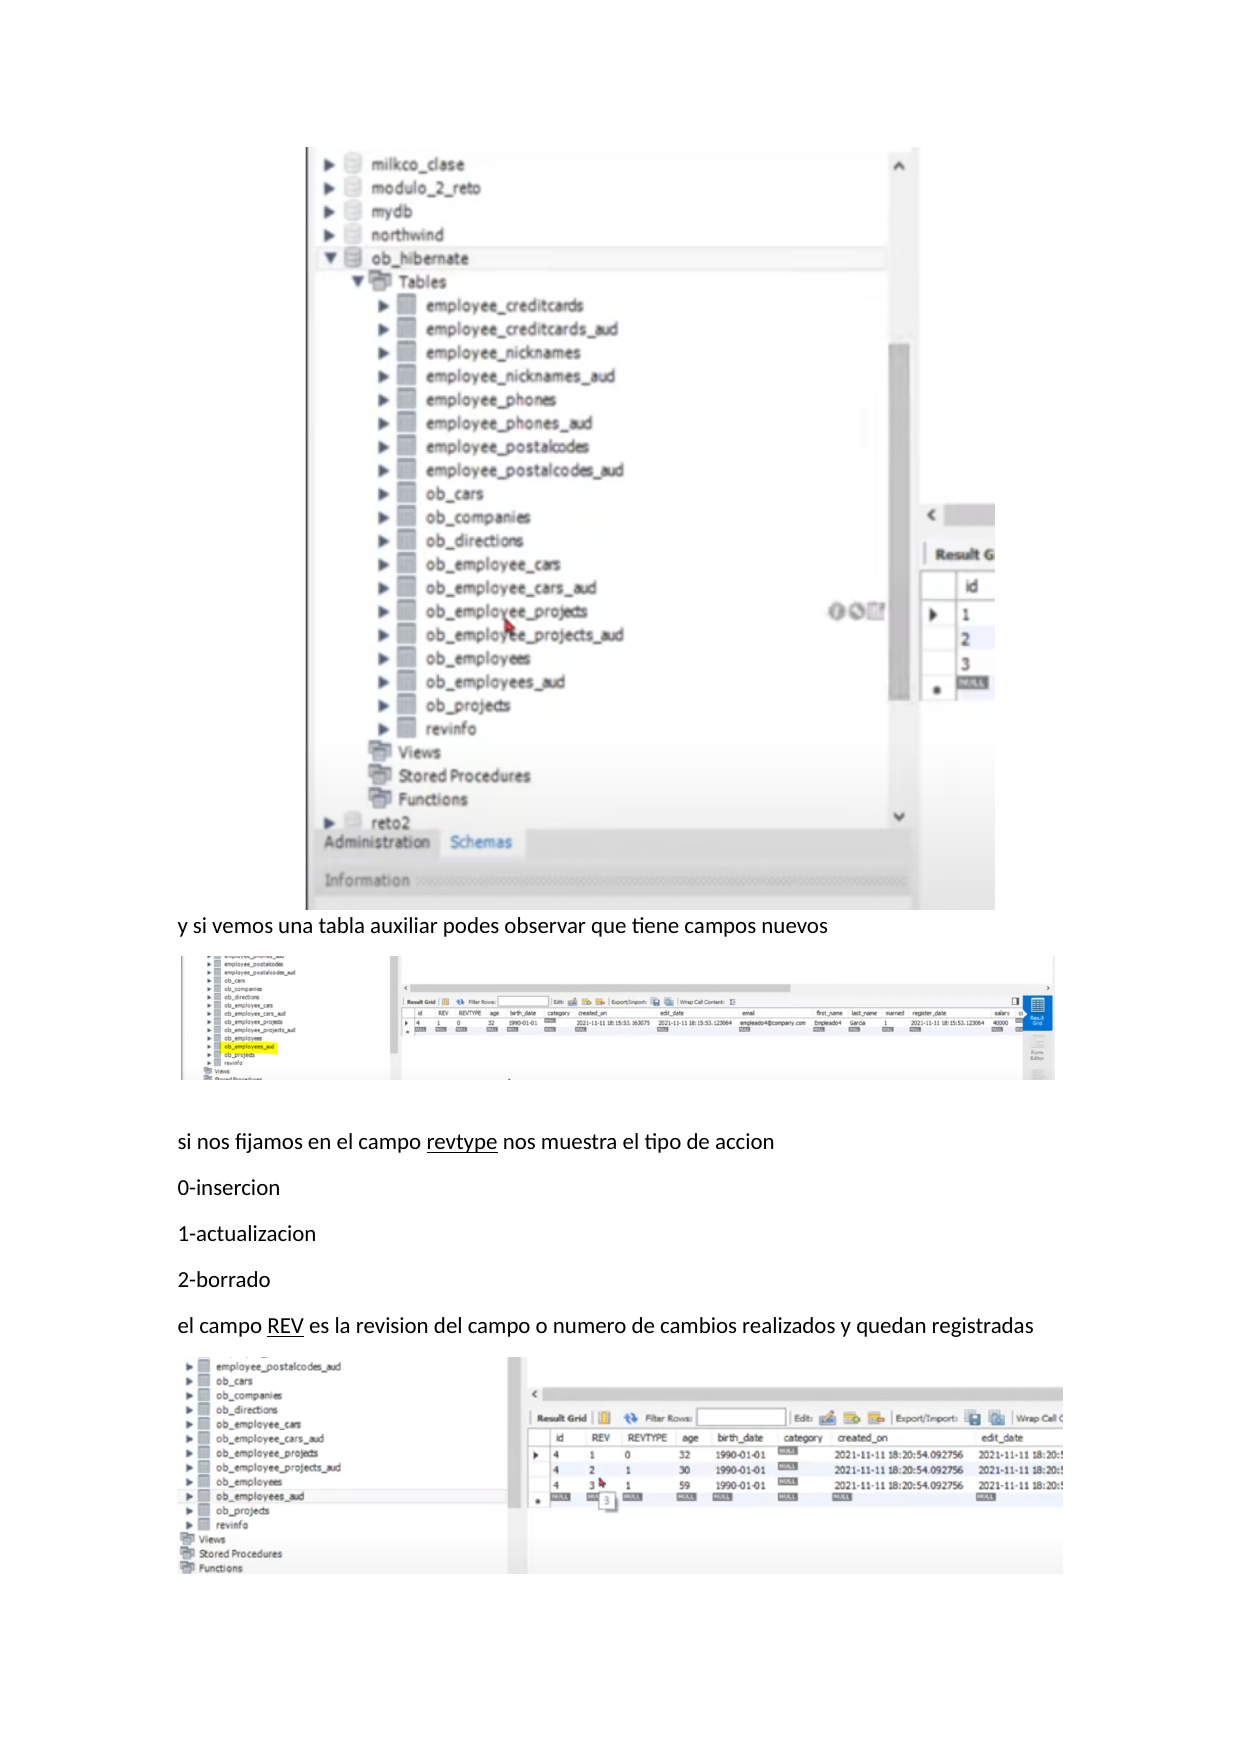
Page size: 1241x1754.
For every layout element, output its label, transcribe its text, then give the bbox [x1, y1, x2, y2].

text 2-borrado [177, 1266, 1063, 1293]
text y si vemos una tabla auxiliar podes observar que tiene campos nuevos [177, 148, 1063, 939]
picture [177, 956, 1063, 1080]
picture [177, 1357, 1063, 1574]
text 0-insercion [177, 1173, 1063, 1201]
picture [245, 147, 995, 910]
text 1-actualizacion [177, 1219, 1063, 1247]
text si nos fijamos en el campo revtype nos muestra el tipo de accion [177, 1127, 1063, 1155]
text el campo REV es la revision del campo o numero de cambios realizados y quedan registradas [177, 1312, 1063, 1339]
